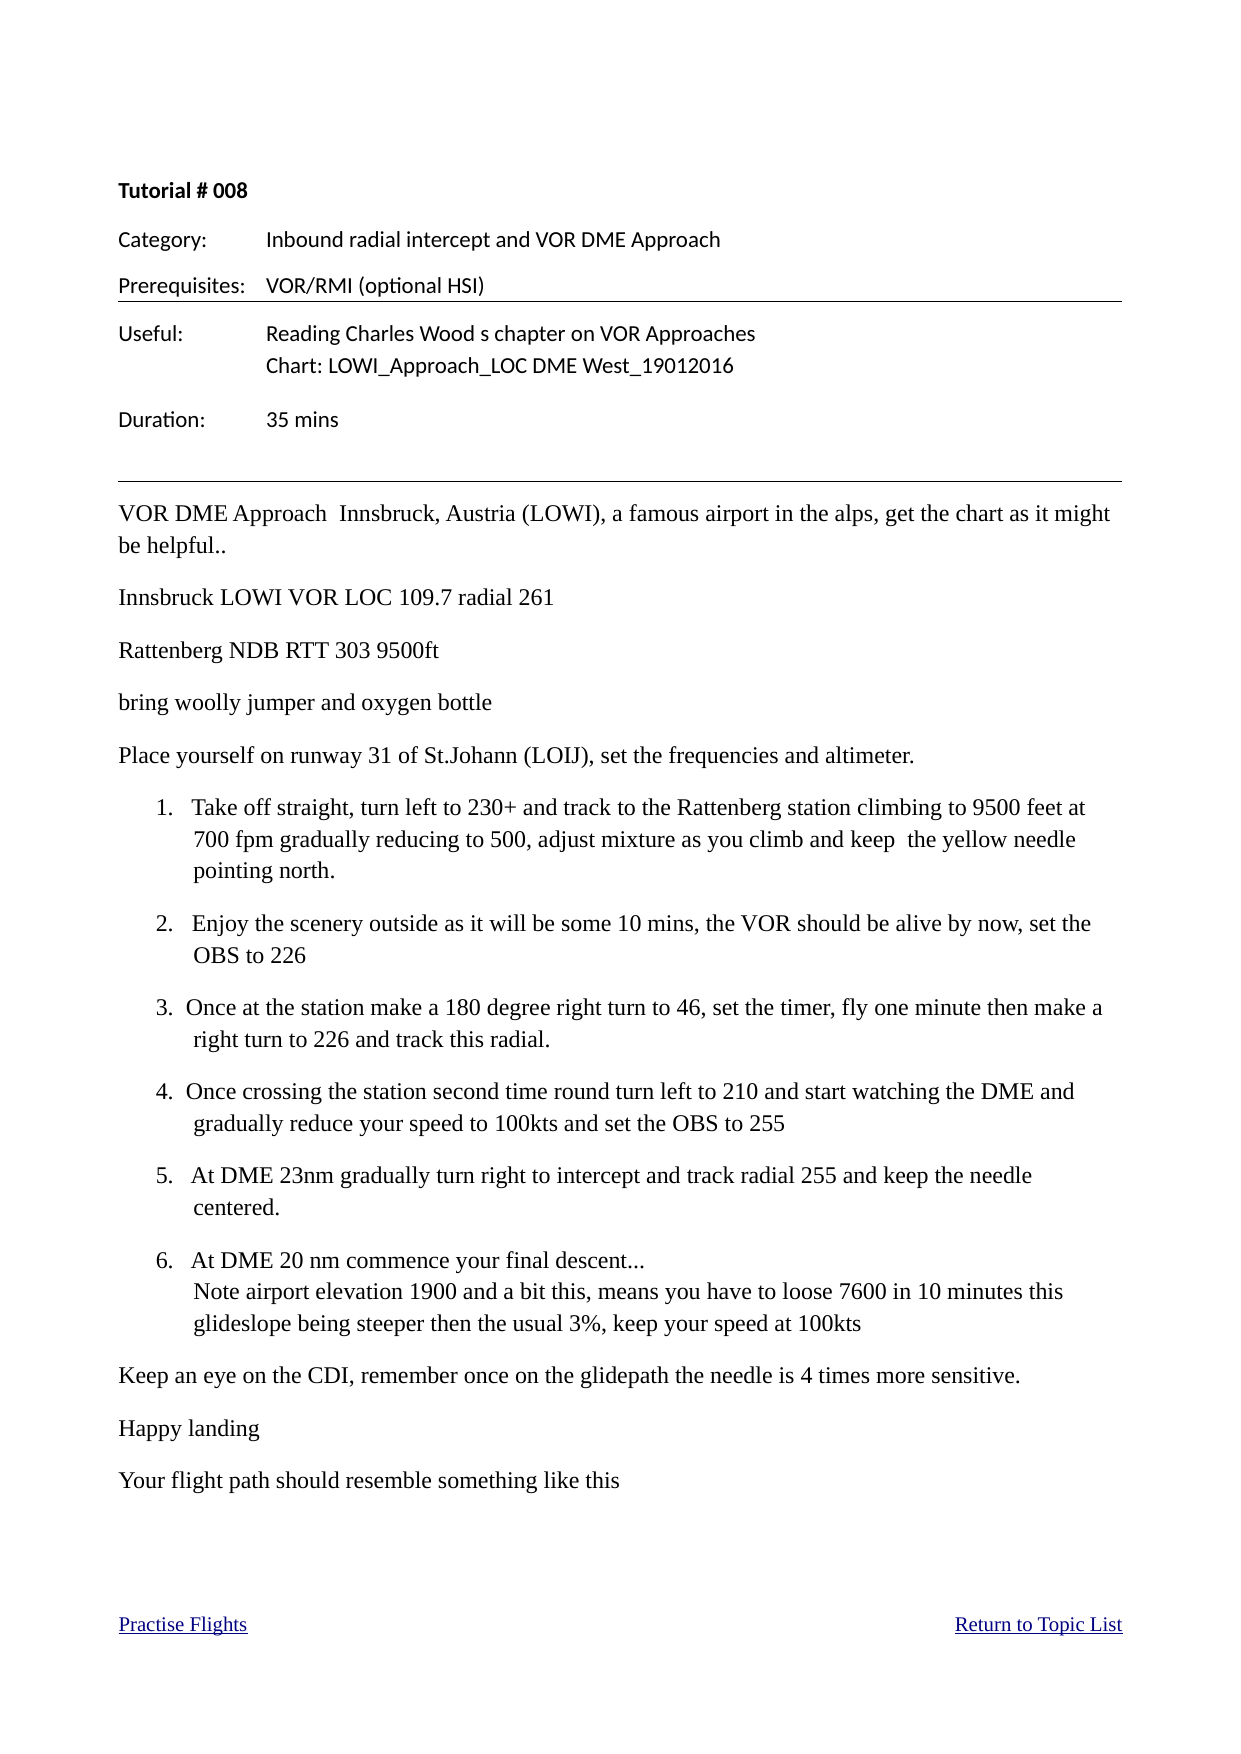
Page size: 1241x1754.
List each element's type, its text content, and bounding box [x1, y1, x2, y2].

text Happy landing [118, 1414, 1122, 1442]
text Place yourself on runway 31 of St.Johann (LOIJ), set the frequencies and altimeter. [118, 741, 1122, 768]
text Keep an eye on the CDI, remember once on the glidepath the needle is 4 times more sensitive. [118, 1361, 1122, 1389]
text Duration: 35 mins [118, 405, 1122, 433]
text Your flight path should resemble something like this [118, 1466, 1122, 1494]
text Prerequisites: VOR/RMI (optional HSI) [118, 271, 1122, 301]
text Useful: Reading Charles Wood s chapter on VOR Approaches Chart: LOWI_Approach_LOC DME West_19012016 [118, 319, 1122, 380]
list Once crossing the station second time round turn left to 210 and start watching the DME and gradually reduce your speed to 100kts and set the OBS to 255 [156, 1077, 1122, 1137]
text VOR DME Approach Innsbruck, Austria (LOWI), a famous airport in the alps, get the chart as it might be helpful.. [118, 499, 1122, 558]
text Tutorial # 008 [118, 176, 1122, 204]
list At DME 20 nm commence your final descent... Note airport elevation 1900 and a bit this, means you have to loose 7600 in 10 minutes this glideslope being steeper then the usual 3%, keep your speed at 100kts [156, 1246, 1122, 1337]
list Take off straight, turn left to 230+ and track to the Rattenberg station climbing to 9500 feet at 700 fpm gradually reducing to 500, adjust mixture as you climb and keep the yellow needle pointing north. [156, 793, 1122, 884]
list At DME 23nm gradually turn right to intercept and track radial 255 and keep the needle centered. [156, 1161, 1122, 1221]
text bring woolly jumper and oxygen bottle [118, 688, 1122, 716]
text Rattenberg NDB RTT 303 9500ft [118, 636, 1122, 663]
list Once at the station make a 180 degree right turn to 46, set the timer, fly one minute then make a right turn to 226 and track this radial. [156, 993, 1122, 1052]
text Innsbruck LOWI VOR LOC 109.7 radial 261 [118, 583, 1122, 611]
list Enjoy the scenery outside as it will be some 10 mins, the VOR should be alive by now, set the OBS to 226 [156, 909, 1122, 968]
text Category: Inbound radial intercept and VOR DME Approach [118, 225, 1122, 253]
